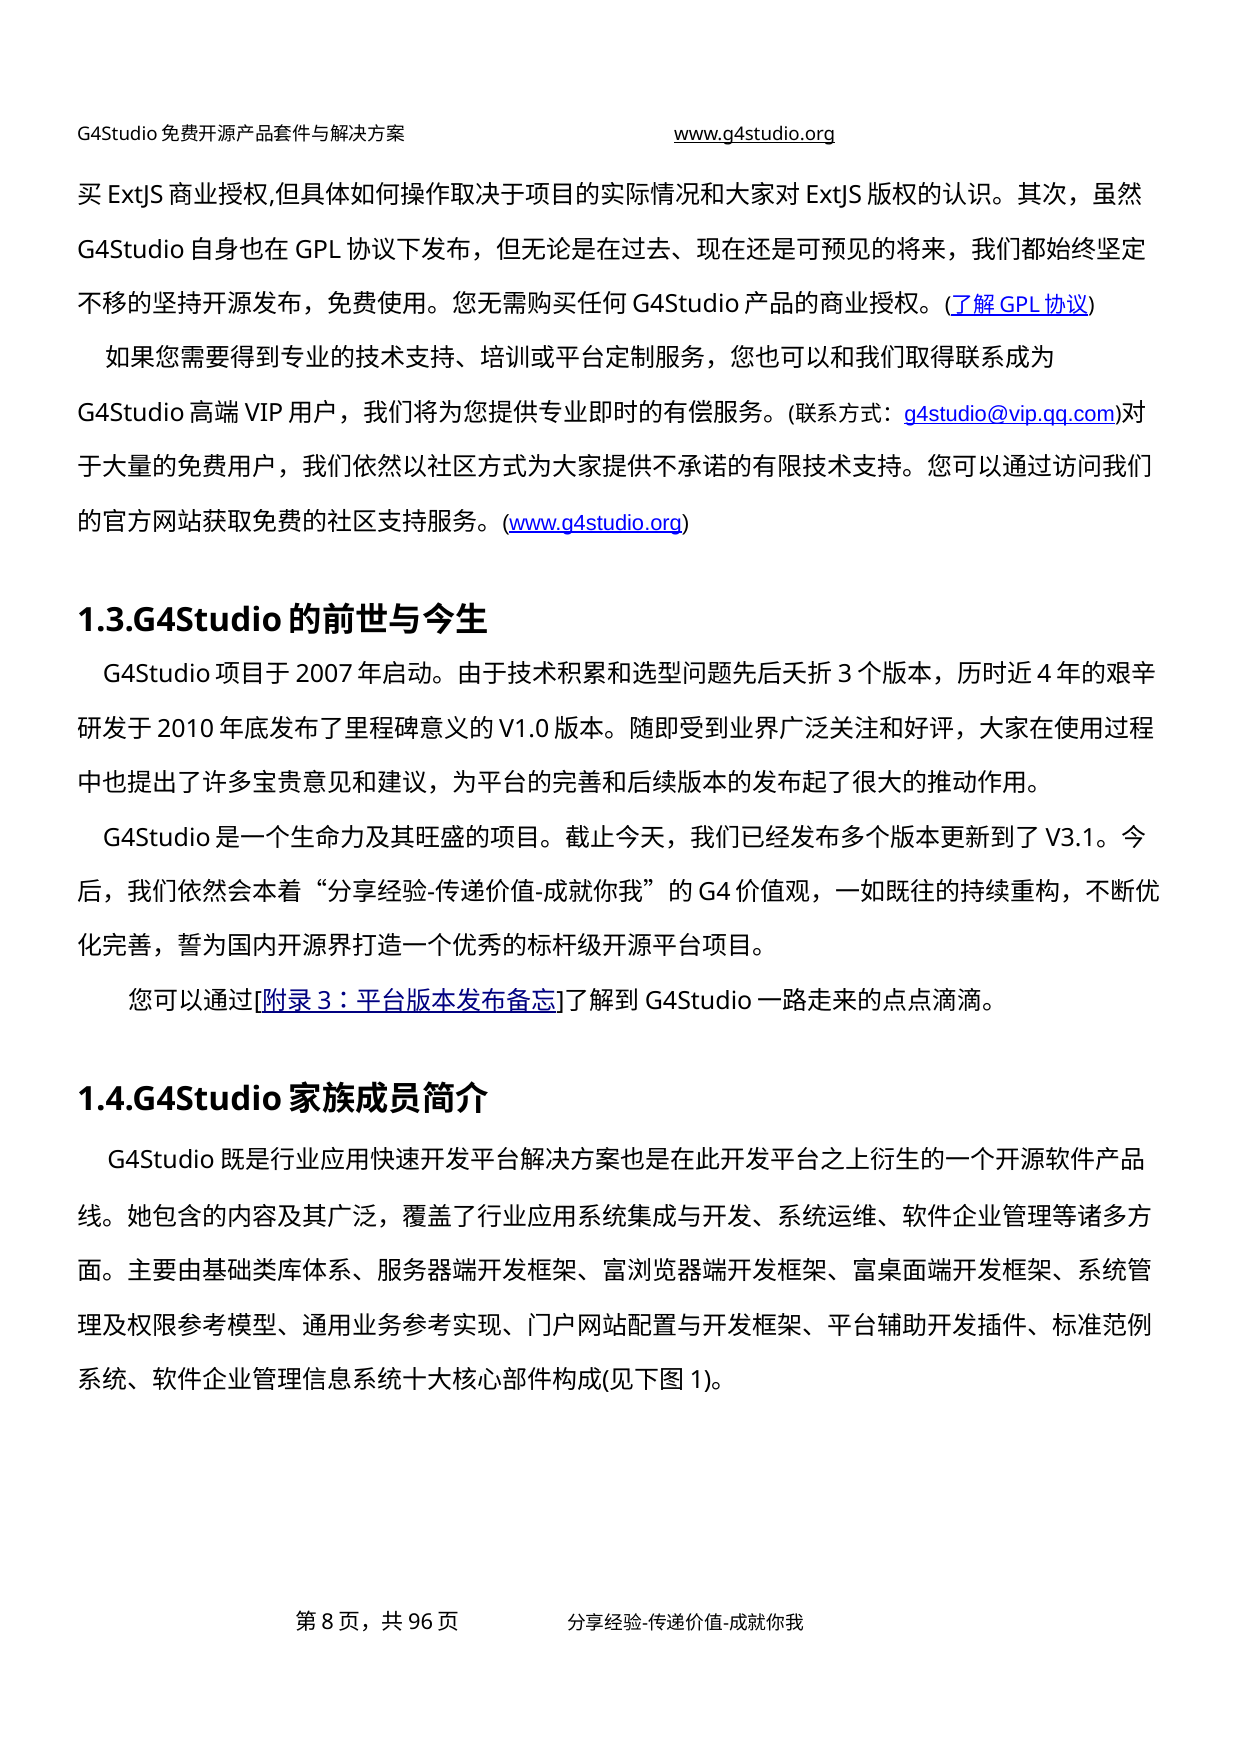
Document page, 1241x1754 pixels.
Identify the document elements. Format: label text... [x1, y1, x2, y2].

text G4Studio既是行业应用快速开发平台解决方案也是在此开发平台之上衍生的一个开源软件产品线。她包含的内容及其广泛，覆盖了行业应用系统集成与开发、系统运维、软件企业管理等诸多方面。主要由基础类库体系、服务器端开发框架、富浏览器端开发框架、富桌面端开发框架、系统管理及权限参考模型、通用业务参考实现、门户网站配置与开发框架、平台辅助开发插件、标准范例系统、软件企业管理信息系统十大核心部件构成(见下图1)。 [77, 1133, 1163, 1396]
text G4Studio项目于2007年启动。由于技术积累和选型问题先后夭折3个版本，历时近4年的艰辛研发于2010年底发布了里程碑意义的V1.0版本。随即受到业界广泛关注和好评，大家在使用过程中也提出了许多宝贵意见和建议，为平台的完善和后续版本的发布起了很大的推动作用。 G4Studio是一个生命力及其旺盛的项目。截止今天，我们已经发布多个版本更新到了V3.1。今后，我们依然会本着“分享经验-传递价值-成就你我”的G4价值观，一如既往的持续重构，不断优化完善，誓为国内开源界打造一个优秀的标杆级开源平台项目。 您可以通过[附录3：平台版本发布备忘]了解到G4Studio一路走来的点点滴滴。 [77, 654, 1163, 1016]
text 买ExtJS商业授权,但具体如何操作取决于项目的实际情况和大家对ExtJS版权的认识。其次，虽然G4Studio自身也在GPL协议下发布，但无论是在过去、现在还是可预见的将来，我们都始终坚定不移的坚持开源发布，免费使用。您无需购买任何G4Studio产品的商业授权。(了解GPL协议) 如果您需要得到专业的技术支持、培训或平台定制服务，您也可以和我们取得联系成为G4Studio高端VIP用户，我们将为您提供专业即时的有偿服务。(联系方式：g4studio@vip.qq.com)对于大量的免费用户，我们依然以社区方式为大家提供不承诺的有限技术支持。您可以通过访问我们的官方网站获取免费的社区支持服务。(www.g4studio.org) [77, 175, 1163, 537]
subtitle 1.4.G4Studio家族成员简介 [77, 1072, 1163, 1120]
subtitle 1.3.G4Studio的前世与今生 [77, 593, 1163, 641]
